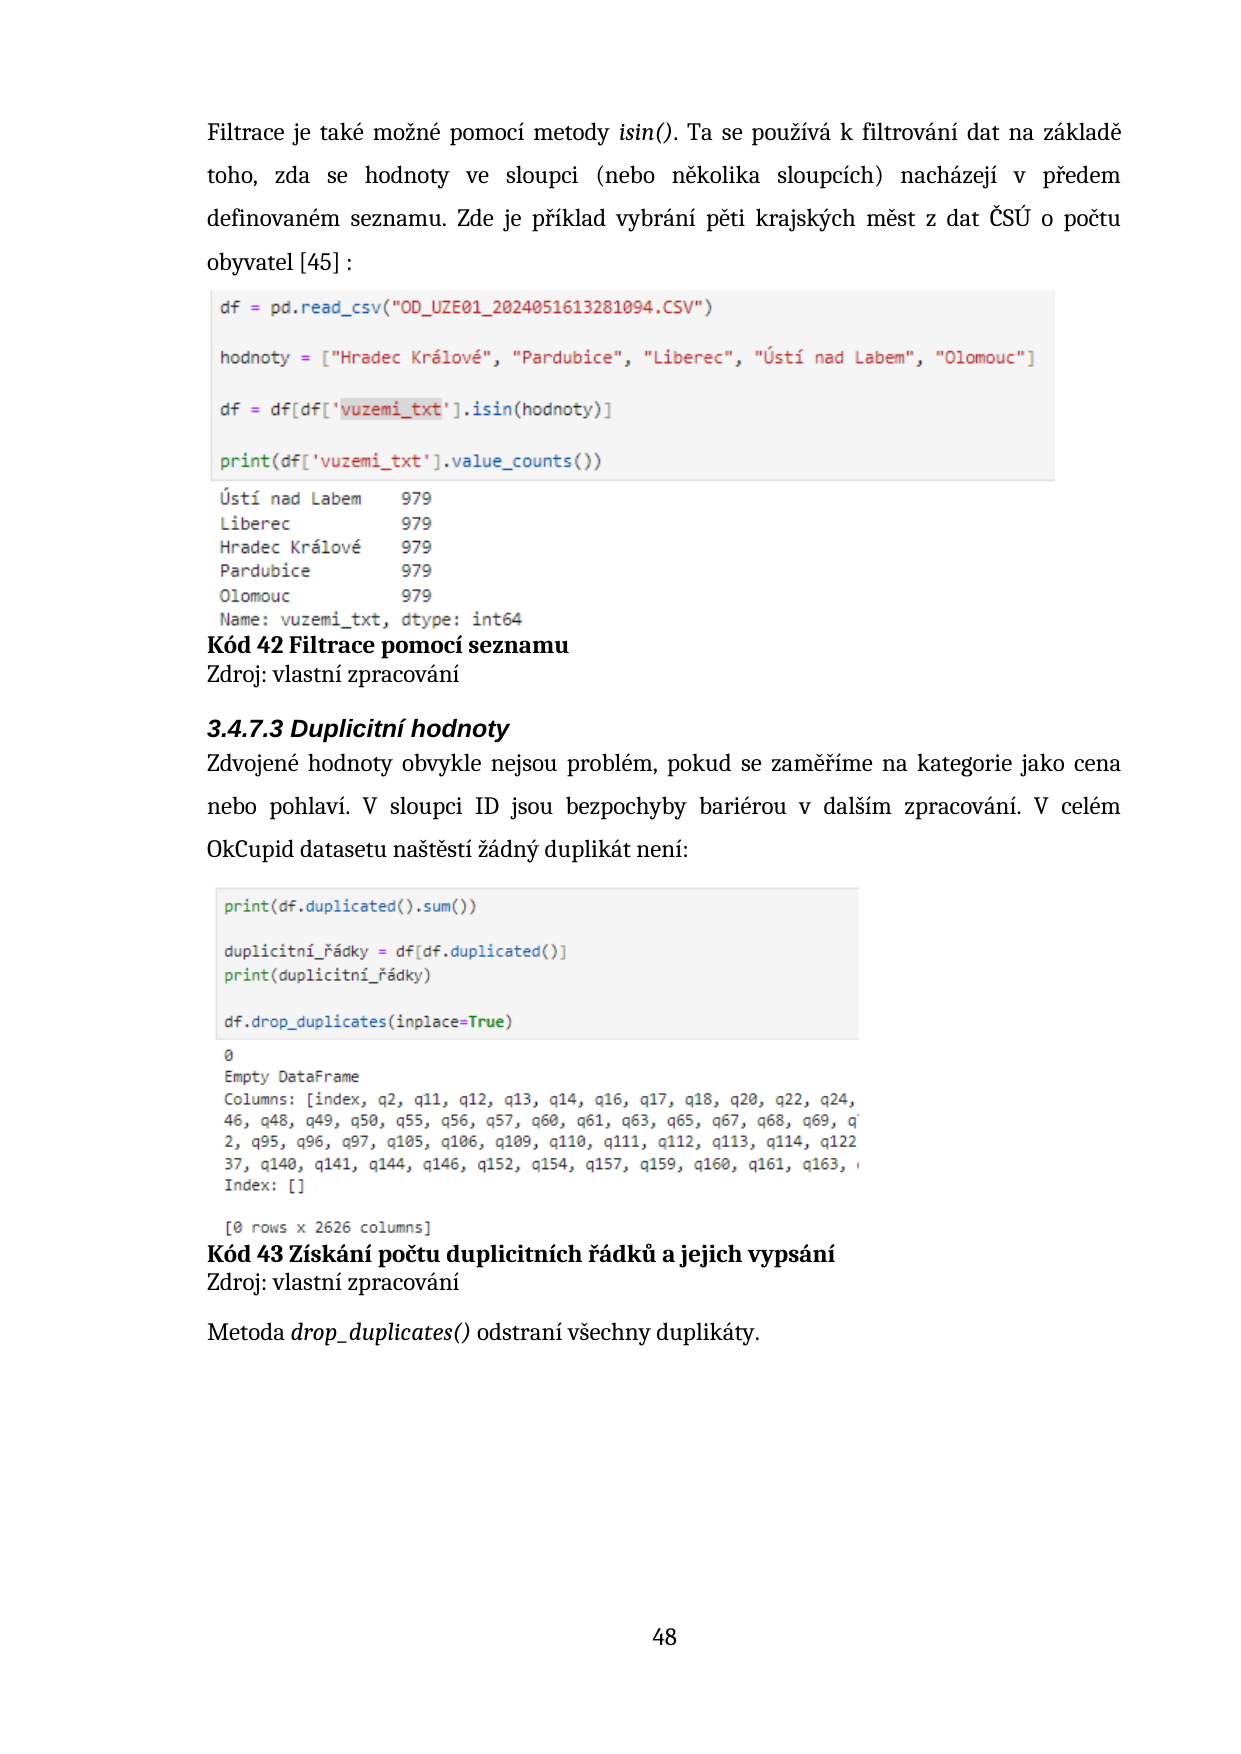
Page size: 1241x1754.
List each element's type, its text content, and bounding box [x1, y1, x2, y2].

text Zdvojené hodnoty obvykle nejsou problém, pokud se zaměříme na kategorie jako cena nebo pohlaví. V sloupci ID jsou bezpochyby bariérou v dalším zpracování. V celém OkCupid datasetu naštěstí žádný duplikát není: [207, 749, 1122, 864]
text Metoda drop_duplicates() odstraní všechny duplikáty. [207, 1318, 1122, 1347]
text Zdroj: vlastní zpracování [207, 660, 1122, 689]
subtitle 3.4.7.3 Duplicitní hodnoty [207, 714, 1122, 742]
text Zdroj: vlastní zpracování [207, 1268, 1122, 1297]
title Kód 43 Získání počtu duplicitních řádků a jejich vypsání [207, 1239, 1122, 1268]
picture [206, 878, 859, 1240]
picture [206, 290, 1056, 632]
text Filtrace je také možné pomocí metody isin(). Ta se používá k filtrování dat na základě toho, zda se hodnoty ve sloupci (nebo několika sloupcích) nacházejí v předem definovaném seznamu. Zde je příklad vybrání pěti krajských měst z dat ČSÚ o počtu obyvatel [45] : [207, 118, 1122, 276]
title Kód 42 Filtrace pomocí seznamu [207, 631, 1122, 660]
